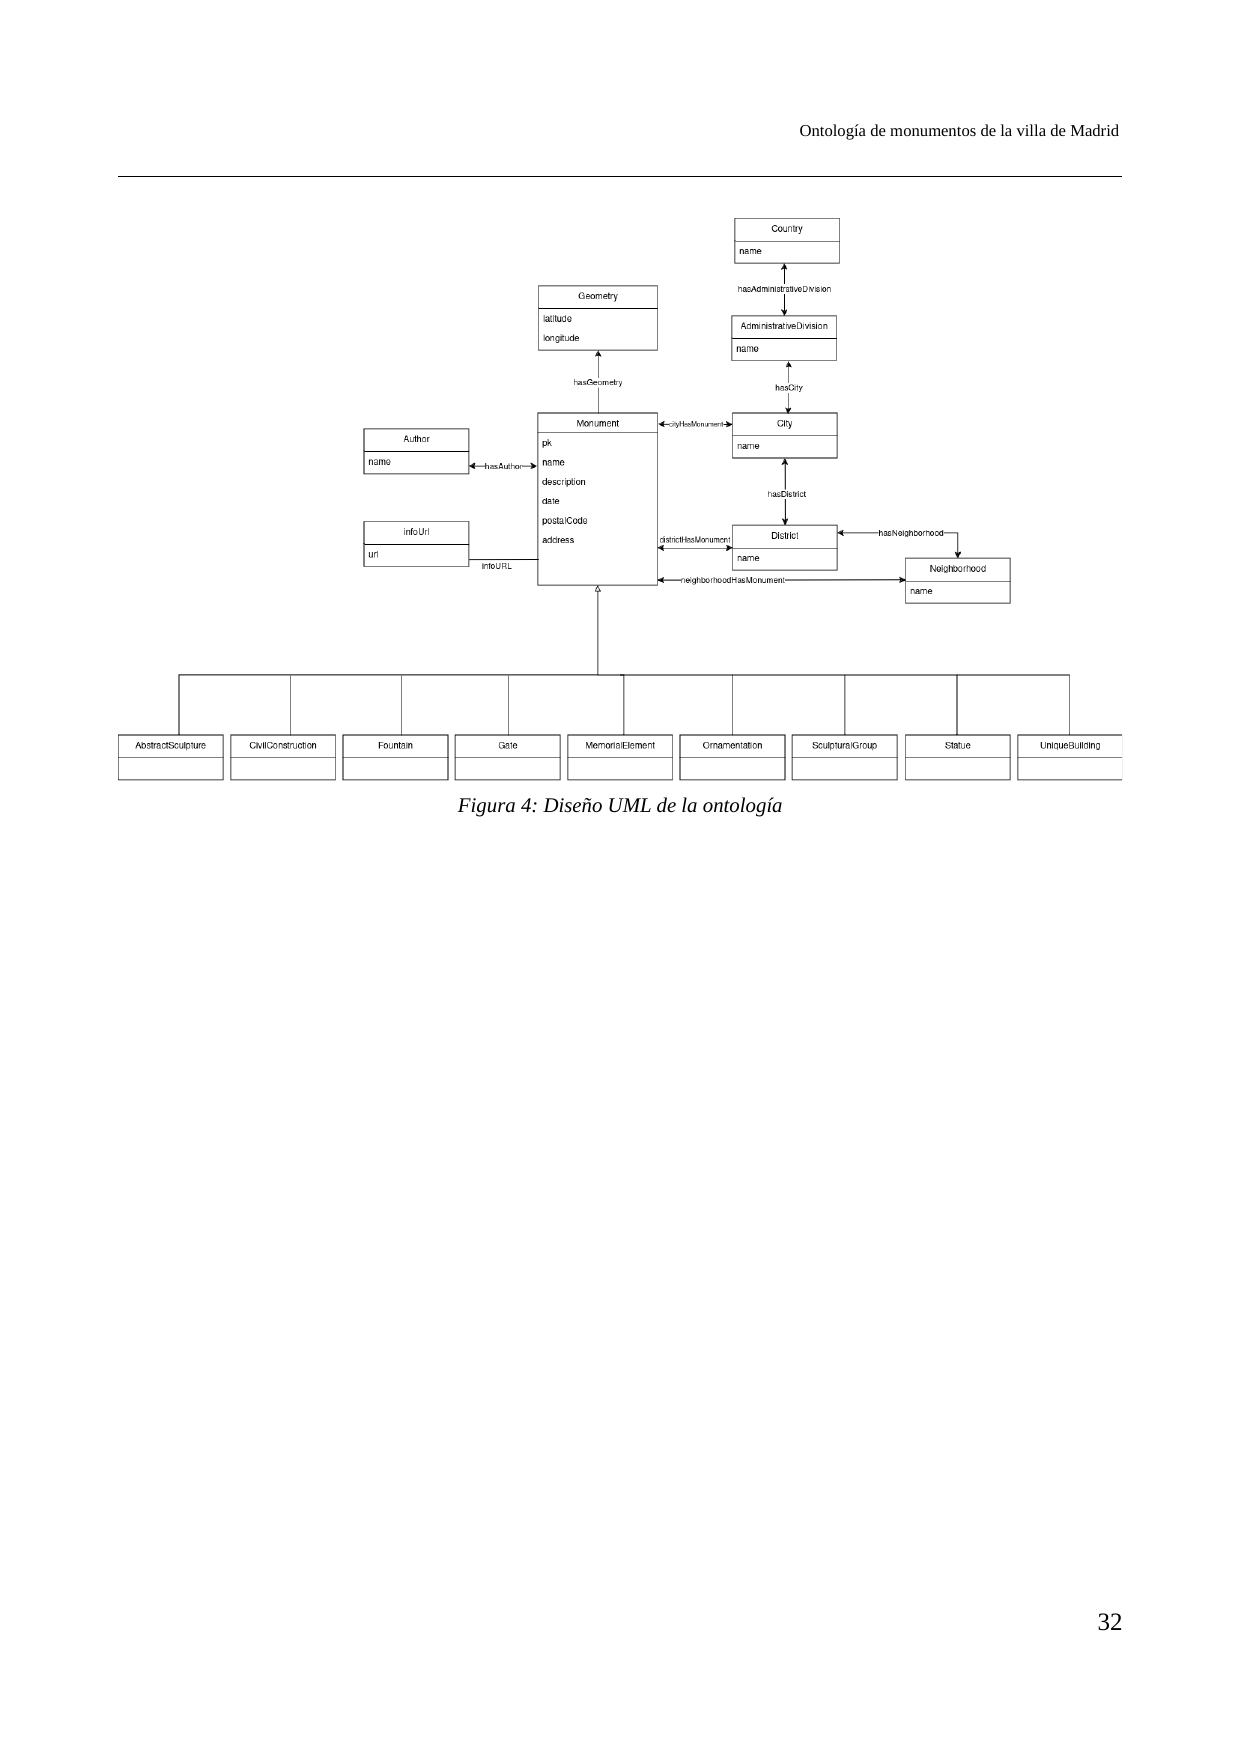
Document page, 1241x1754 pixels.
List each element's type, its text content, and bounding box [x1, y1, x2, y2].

picture [118, 218, 1123, 781]
text Figura 4: Diseño UML de la ontología [20, 218, 1221, 817]
